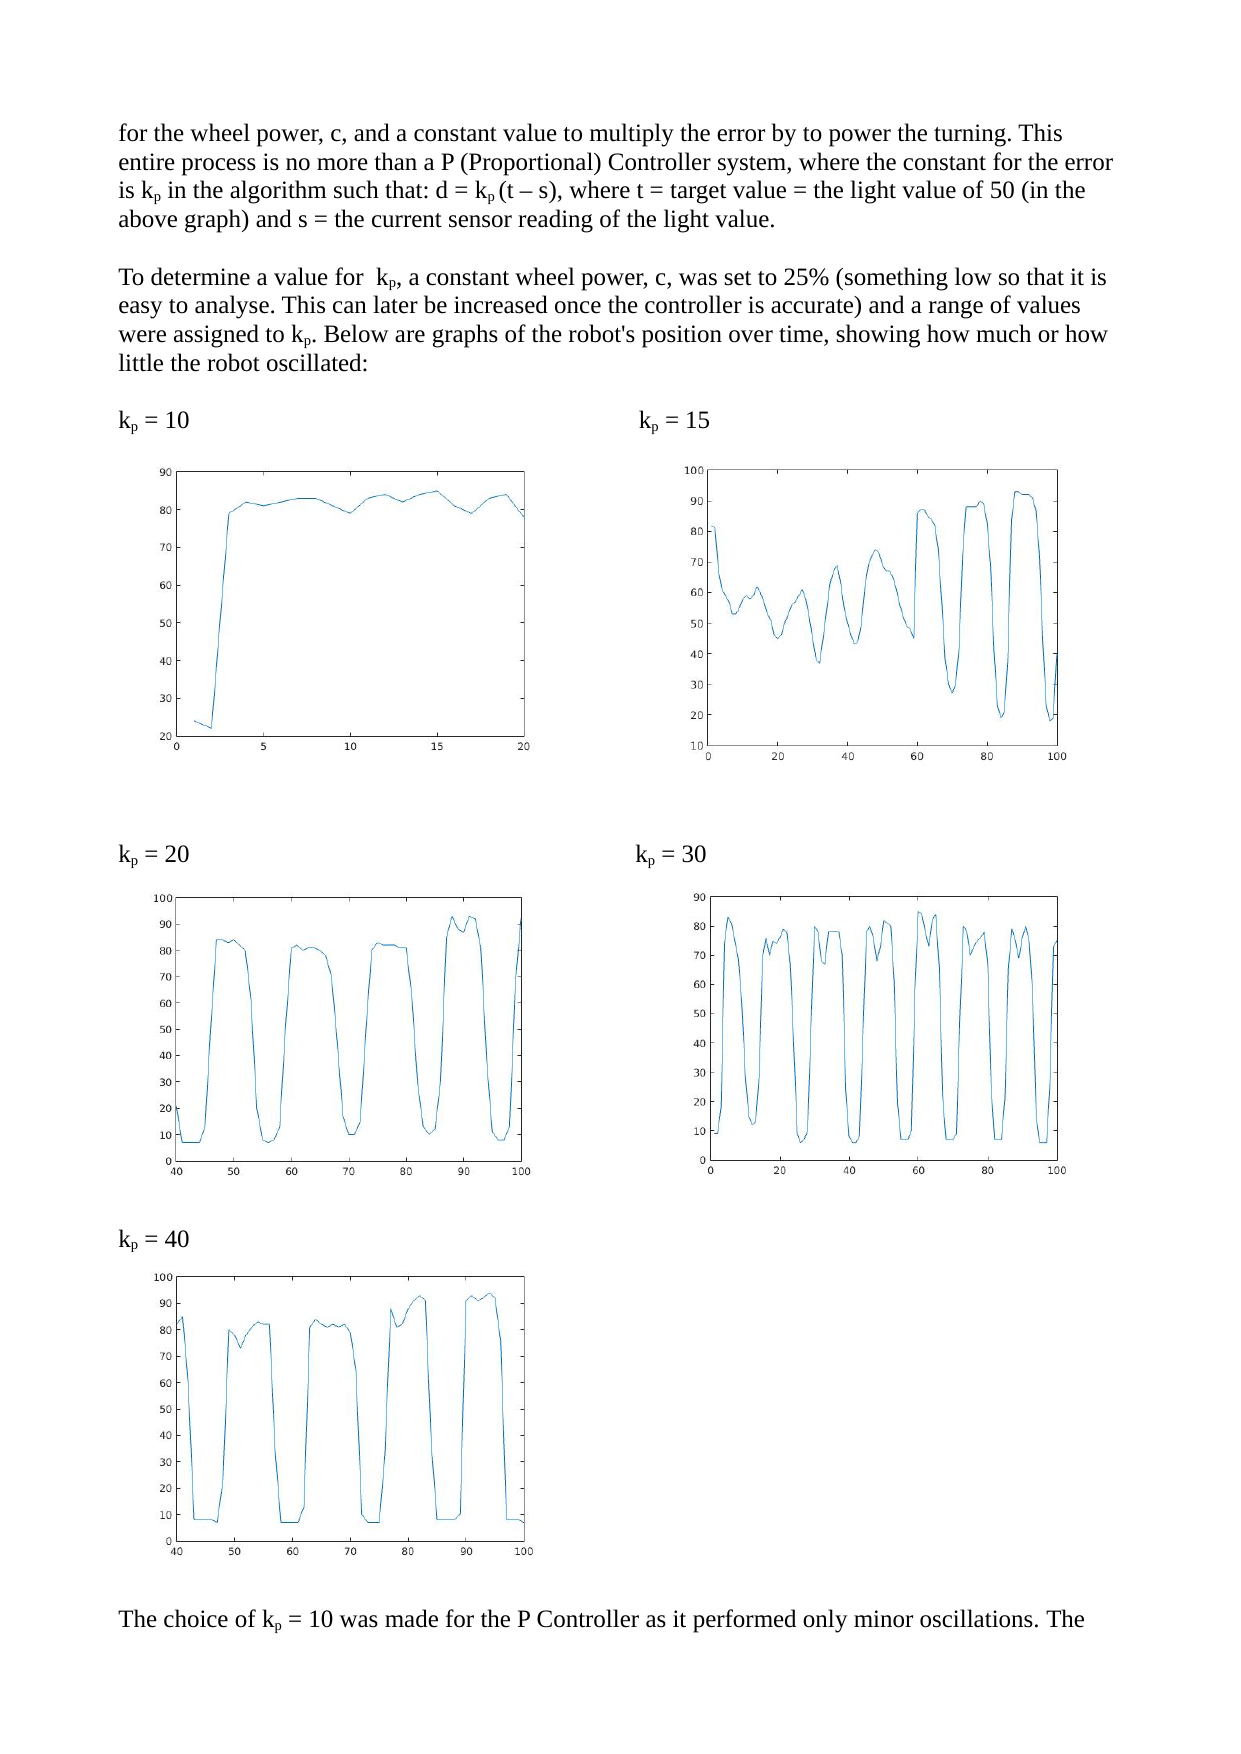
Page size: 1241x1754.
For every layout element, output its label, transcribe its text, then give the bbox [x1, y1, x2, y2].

text To determine a value for kp, a constant wheel power, c, was set to 25% (something low so that it is easy to analyse. This can later be increased once the controller is accurate) and a range of values were assigned to kp. Below are graphs of the robot's position over time, showing how much or how little the robot oscillated: [118, 262, 1122, 377]
picture [652, 872, 1099, 1195]
text for the wheel power, c, and a constant value to multiply the error by to power the turning. This entire process is no more than a P (Proportional) Controller system, where the constant for the error is kp in the algorithm such that: d = kp (t – s), where t = target value = the light value of 50 (in the above graph) and s = the current sensor reading of the light value. [118, 118, 1122, 233]
text The choice of kp = 10 was made for the P Controller as it performed only minor oscillations. The [118, 1604, 1122, 1633]
text kp = 40 [118, 1224, 1122, 1253]
text kp = 10 kp = 15 [118, 406, 1122, 434]
picture [118, 1252, 566, 1576]
text kp = 20 kp = 30 [118, 839, 1122, 868]
picture [649, 445, 1099, 782]
picture [118, 874, 563, 1196]
picture [118, 447, 566, 771]
